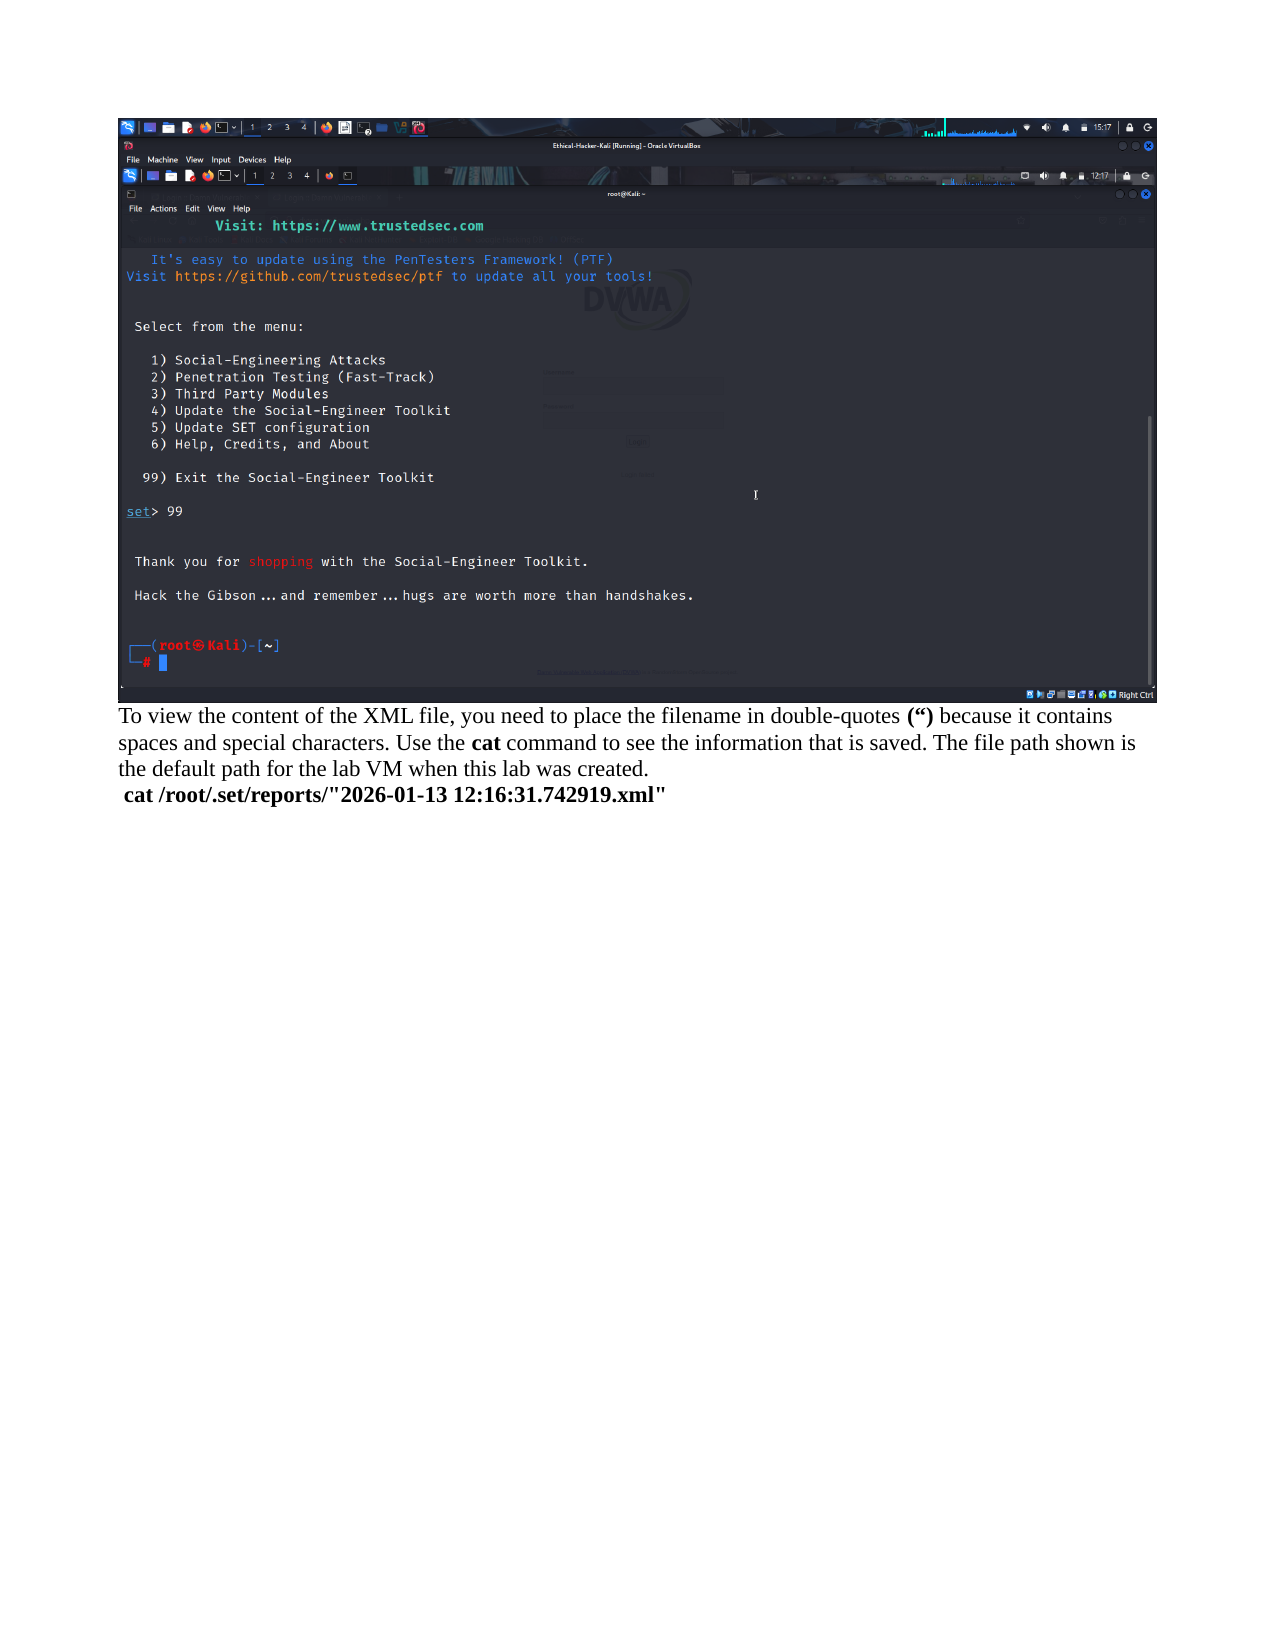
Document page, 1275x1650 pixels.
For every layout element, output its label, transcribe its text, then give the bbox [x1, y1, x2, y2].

picture [118, 118, 1157, 703]
text cat /root/.set/reports/"2026-01-13 12:16:31.742919.xml" [118, 781, 1157, 808]
text To view the content of the XML file, you need to place the filename in double-quotes (“) because it contains spaces and special characters. Use the cat command to see the information that is saved. The file path shown is the default path for the lab VM when this lab was created. [118, 703, 1157, 781]
